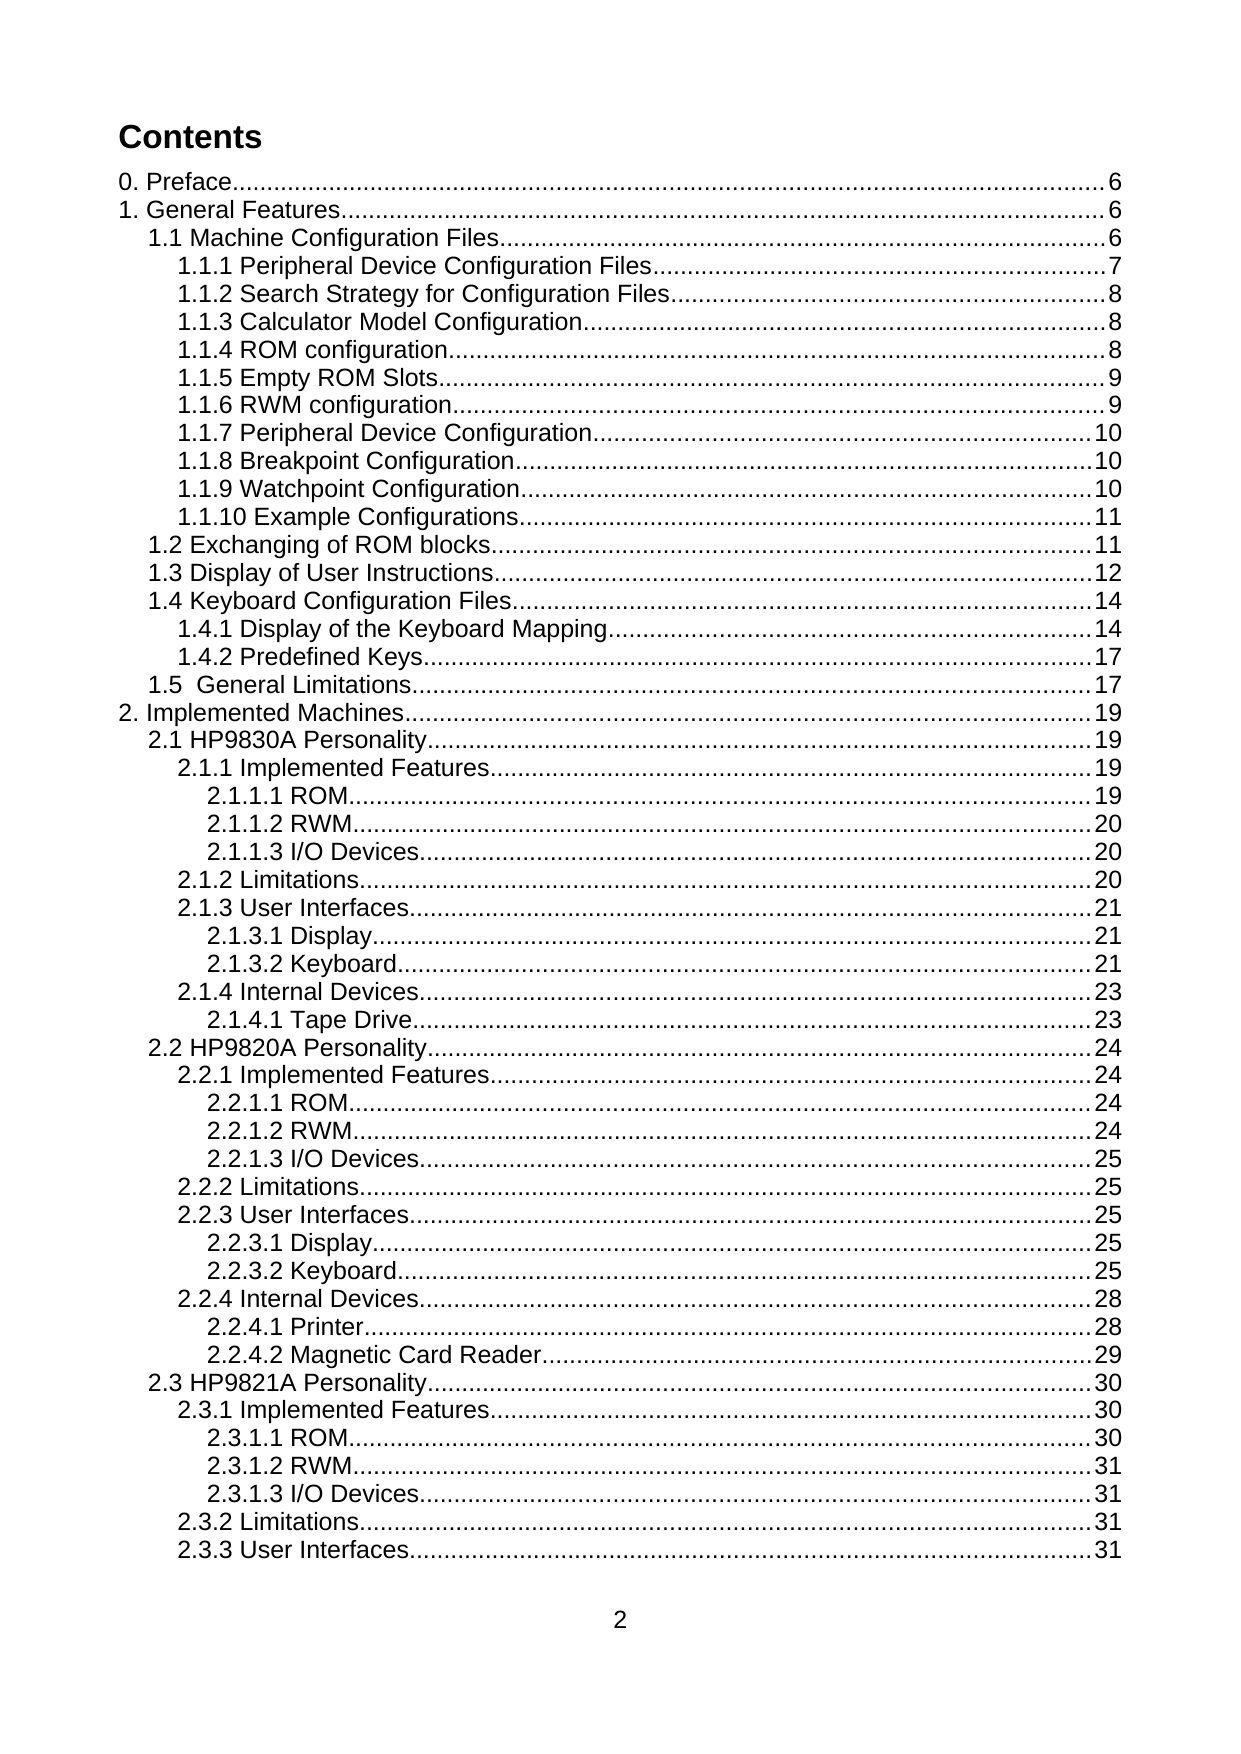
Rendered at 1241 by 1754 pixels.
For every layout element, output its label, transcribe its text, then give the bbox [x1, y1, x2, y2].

text 2.2.4.2 Magnetic Card Reader 29 [207, 1340, 1122, 1368]
text 2.1.1.2 RWM 20 [207, 810, 1122, 838]
text 2.1.3 User Interfaces 21 [177, 894, 1122, 922]
text 2.3.1.2 RWM 31 [207, 1452, 1122, 1480]
text 2.2.4.1 Printer 28 [207, 1312, 1122, 1340]
text 2.1 HP9830A Personality 19 [148, 726, 1122, 754]
text 1.1 Machine Configuration Files 6 [148, 224, 1122, 252]
text 1.5 General Limitations 17 [148, 670, 1122, 698]
text 1.1.10 Example Configurations 11 [177, 503, 1122, 531]
text 1.1.4 ROM configuration 8 [177, 335, 1122, 363]
text 2. Implemented Machines 19 [118, 698, 1122, 726]
text 2.3.3 User Interfaces 31 [177, 1536, 1122, 1564]
text 1.4.1 Display of the Keyboard Mapping 14 [177, 614, 1122, 642]
text 2.3.1.3 I/O Devices 31 [207, 1480, 1122, 1508]
text 2.1.3.2 Keyboard 21 [207, 949, 1122, 977]
text 2.1.1.1 ROM 19 [207, 782, 1122, 810]
subtitle Contents [118, 118, 1122, 155]
text 0. Preface 6 [118, 168, 1122, 196]
text 1.1.5 Empty ROM Slots 9 [177, 363, 1122, 391]
text 2.2.3.1 Display 25 [207, 1229, 1122, 1257]
text 2.2.1.1 ROM 24 [207, 1089, 1122, 1117]
text 2.2.1 Implemented Features 24 [177, 1061, 1122, 1089]
text 2.1.3.1 Display 21 [207, 922, 1122, 949]
text 2.1.2 Limitations 20 [177, 866, 1122, 894]
text 2.1.1 Implemented Features 19 [177, 754, 1122, 782]
text 1.1.8 Breakpoint Configuration 10 [177, 447, 1122, 475]
text 2.2.4 Internal Devices 28 [177, 1284, 1122, 1312]
text 1.1.1 Peripheral Device Configuration Files 7 [177, 252, 1122, 279]
text 1.1.2 Search Strategy for Configuration Files 8 [177, 279, 1122, 307]
text 2.3.2 Limitations 31 [177, 1508, 1122, 1536]
text 1.1.9 Watchpoint Configuration 10 [177, 475, 1122, 503]
text 2.2 HP9820A Personality 24 [148, 1033, 1122, 1061]
text 2.3.1.1 ROM 30 [207, 1424, 1122, 1452]
text 2.2.2 Limitations 25 [177, 1173, 1122, 1201]
text 1.2 Exchanging of ROM blocks 11 [148, 531, 1122, 559]
text 1. General Features 6 [118, 196, 1122, 224]
text 2.1.4 Internal Devices 23 [177, 977, 1122, 1005]
text 2.2.1.2 RWM 24 [207, 1117, 1122, 1145]
text 2.2.3 User Interfaces 25 [177, 1201, 1122, 1229]
text 2.1.1.3 I/O Devices 20 [207, 838, 1122, 866]
text 1.1.6 RWM configuration 9 [177, 391, 1122, 419]
text 2.1.4.1 Tape Drive 23 [207, 1005, 1122, 1033]
text 2.3.1 Implemented Features 30 [177, 1396, 1122, 1424]
text 2.3 HP9821A Personality 30 [148, 1368, 1122, 1396]
text 1.4.2 Predefined Keys 17 [177, 642, 1122, 670]
text 1.1.3 Calculator Model Configuration 8 [177, 307, 1122, 335]
text 2.2.1.3 I/O Devices 25 [207, 1145, 1122, 1173]
text 1.1.7 Peripheral Device Configuration 10 [177, 419, 1122, 447]
text 1.4 Keyboard Configuration Files 14 [148, 587, 1122, 614]
text 1.3 Display of User Instructions 12 [148, 559, 1122, 587]
text 2.2.3.2 Keyboard 25 [207, 1257, 1122, 1284]
